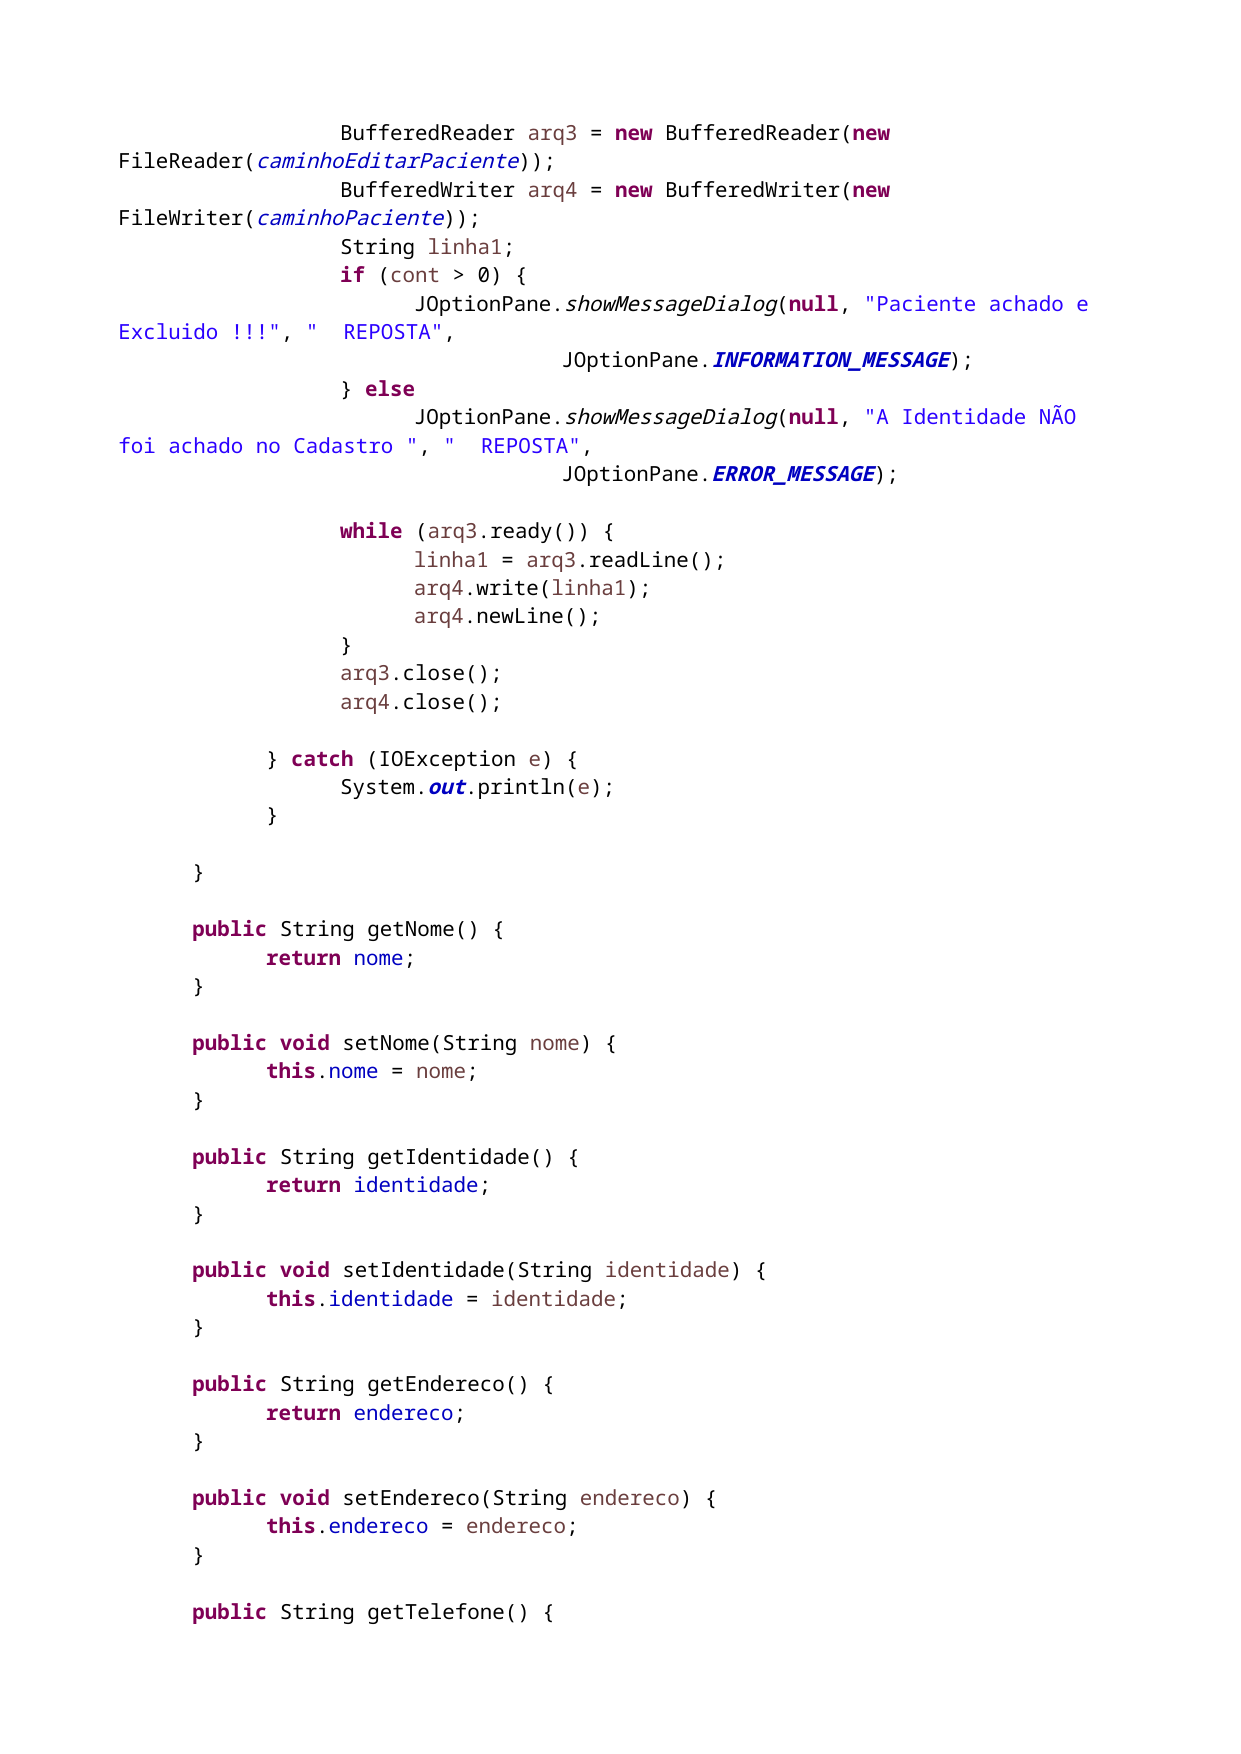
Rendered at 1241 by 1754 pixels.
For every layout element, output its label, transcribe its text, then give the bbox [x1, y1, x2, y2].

text arq4.newLine(); [118, 602, 1122, 630]
text } [118, 630, 1122, 658]
text JOptionPane.showMessageDialog(null, "Paciente achado e Excluido !!!", " REPOSTA", [118, 289, 1122, 346]
text System.out.println(e); [118, 772, 1122, 801]
text return endereco; [118, 1398, 1122, 1426]
text return identidade; [118, 1170, 1122, 1199]
text public String getTelefone() { [118, 1597, 1122, 1625]
text public void setIdentidade(String identidade) { [118, 1256, 1122, 1284]
text arq3.close(); [118, 658, 1122, 687]
text public void setNome(String nome) { [118, 1028, 1122, 1057]
text } [118, 1085, 1122, 1113]
text this.identidade = identidade; [118, 1284, 1122, 1312]
text this.nome = nome; [118, 1057, 1122, 1085]
text linha1 = arq3.readLine(); [118, 545, 1122, 573]
text JOptionPane.ERROR_MESSAGE); [118, 459, 1122, 488]
text } [118, 1540, 1122, 1568]
text JOptionPane.INFORMATION_MESSAGE); [118, 346, 1122, 374]
text BufferedWriter arq4 = new BufferedWriter(new FileWriter(caminhoPaciente)); [118, 175, 1122, 232]
text } [118, 1426, 1122, 1455]
text public String getIdentidade() { [118, 1142, 1122, 1170]
text while (arq3.ready()) { [118, 516, 1122, 545]
text public String getNome() { [118, 914, 1122, 943]
text BufferedReader arq3 = new BufferedReader(new FileReader(caminhoEditarPaciente)); [118, 118, 1122, 175]
text public String getEndereco() { [118, 1369, 1122, 1398]
text JOptionPane.showMessageDialog(null, "A Identidade NÃO foi achado no Cadastro ", " REPOSTA", [118, 402, 1122, 459]
text arq4.write(linha1); [118, 573, 1122, 602]
text String linha1; [118, 232, 1122, 260]
text } [118, 1312, 1122, 1341]
text this.endereco = endereco; [118, 1512, 1122, 1540]
text } [118, 971, 1122, 1000]
text } [118, 857, 1122, 886]
text return nome; [118, 943, 1122, 971]
text } else [118, 374, 1122, 402]
text } [118, 1199, 1122, 1227]
text } catch (IOException e) { [118, 744, 1122, 772]
text public void setEndereco(String endereco) { [118, 1483, 1122, 1512]
text } [118, 801, 1122, 829]
text arq4.close(); [118, 687, 1122, 715]
text if (cont > 0) { [118, 260, 1122, 289]
